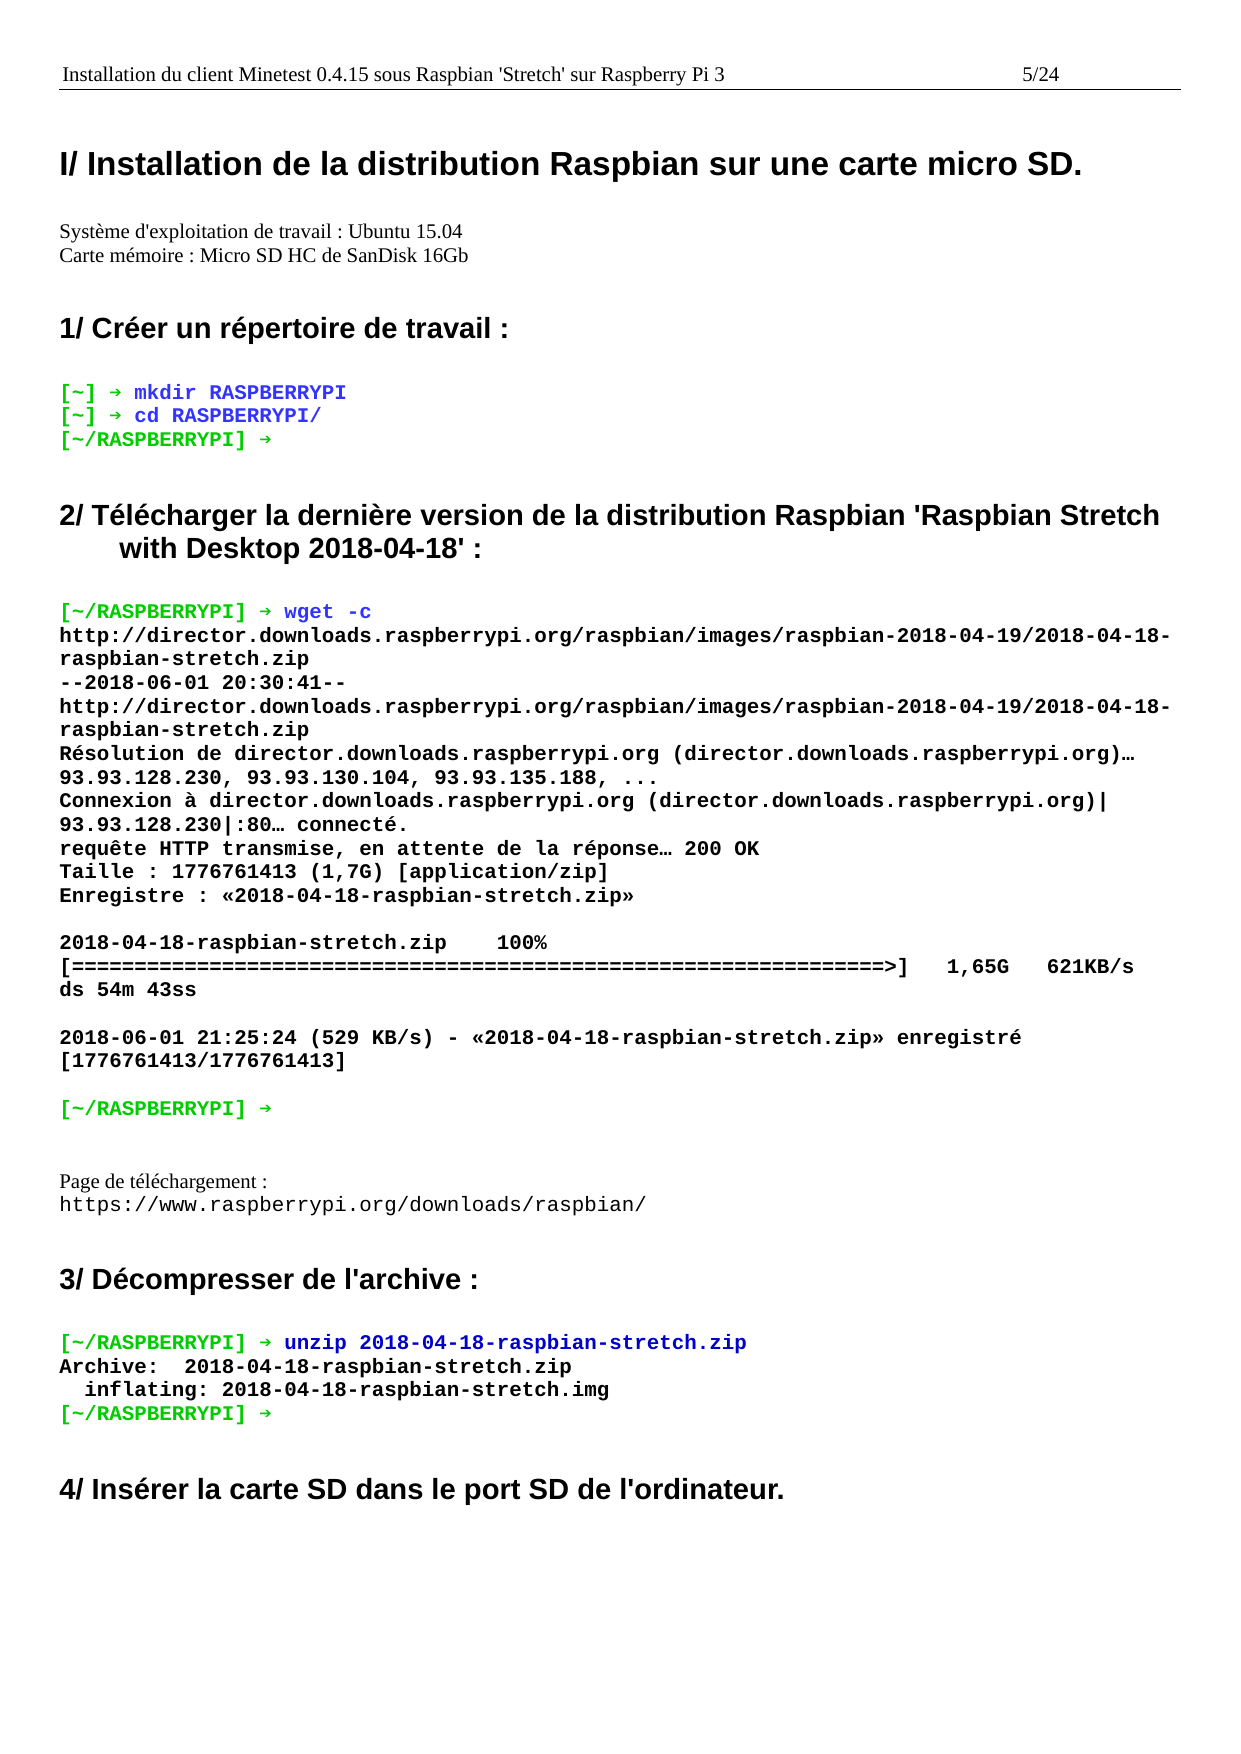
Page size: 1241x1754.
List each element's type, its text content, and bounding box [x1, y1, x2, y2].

text inflating: 2018-04-18-raspbian-stretch.img [59, 1379, 1181, 1403]
subtitle I/ Installation de la distribution Raspbian sur une carte micro SD. [59, 143, 1181, 182]
text [~/RASPBERRYPI] ➔ wget -c http://director.downloads.raspberrypi.org/raspbian/images/raspbian-2018-04-19/2018-04-18-raspbian-stretch.zip [59, 601, 1181, 672]
text Taille : 1776761413 (1,7G) [application/zip] [59, 861, 1181, 885]
text Système d'exploitation de travail : Ubuntu 15.04 [59, 218, 1181, 243]
text [~] ➔ mkdir RASPBERRYPI [59, 382, 1181, 405]
text --2018-06-01 20:30:41-- http://director.downloads.raspberrypi.org/raspbian/images/raspbian-2018-04-19/2018-04-18-raspbian-stretch.zip [59, 672, 1181, 743]
subtitle 1/ Créer un répertoire de travail : [59, 312, 1181, 345]
text https://www.raspberrypi.org/downloads/raspbian/ [59, 1193, 1181, 1217]
text [~/RASPBERRYPI] ➔ [59, 429, 1181, 453]
subtitle 3/ Décompresser de l'archive : [59, 1262, 1181, 1296]
text Connexion à director.downloads.raspberrypi.org (director.downloads.raspberrypi.org)|93.93.128.230|:80… connecté. [59, 790, 1181, 838]
text [~/RASPBERRYPI] ➔ [59, 1098, 1181, 1121]
text [~/RASPBERRYPI] ➔ [59, 1403, 1181, 1427]
text Résolution de director.downloads.raspberrypi.org (director.downloads.raspberrypi.org)… 93.93.128.230, 93.93.130.104, 93.93.135.188, ... [59, 743, 1181, 790]
text 2018-06-01 21:25:24 (529 KB/s) - «2018-04-18-raspbian-stretch.zip» enregistré [1776761413/1776761413] [59, 1027, 1181, 1074]
text [~/RASPBERRYPI] ➔ unzip 2018-04-18-raspbian-stretch.zip [59, 1332, 1181, 1356]
text [~] ➔ cd RASPBERRYPI/ [59, 405, 1181, 429]
text requête HTTP transmise, en attente de la réponse… 200 OK [59, 838, 1181, 861]
text Page de téléchargement : [59, 1169, 1181, 1193]
subtitle 4/ Insérer la carte SD dans le port SD de l'ordinateur. [59, 1472, 1181, 1505]
text Enregistre : «2018-04-18-raspbian-stretch.zip» [59, 885, 1181, 908]
text 2018-04-18-raspbian-stretch.zip 100%[=================================================================>] 1,65G 621KB/s ds 54m 43ss [59, 932, 1181, 1003]
subtitle 2/ Télécharger la dernière version de la distribution Raspbian 'Raspbian Stretch with Desktop 2018-04-18' : [59, 497, 1181, 564]
text Archive: 2018-04-18-raspbian-stretch.zip [59, 1356, 1181, 1379]
text Carte mémoire : Micro SD HC de SanDisk 16Gb [59, 243, 1181, 267]
